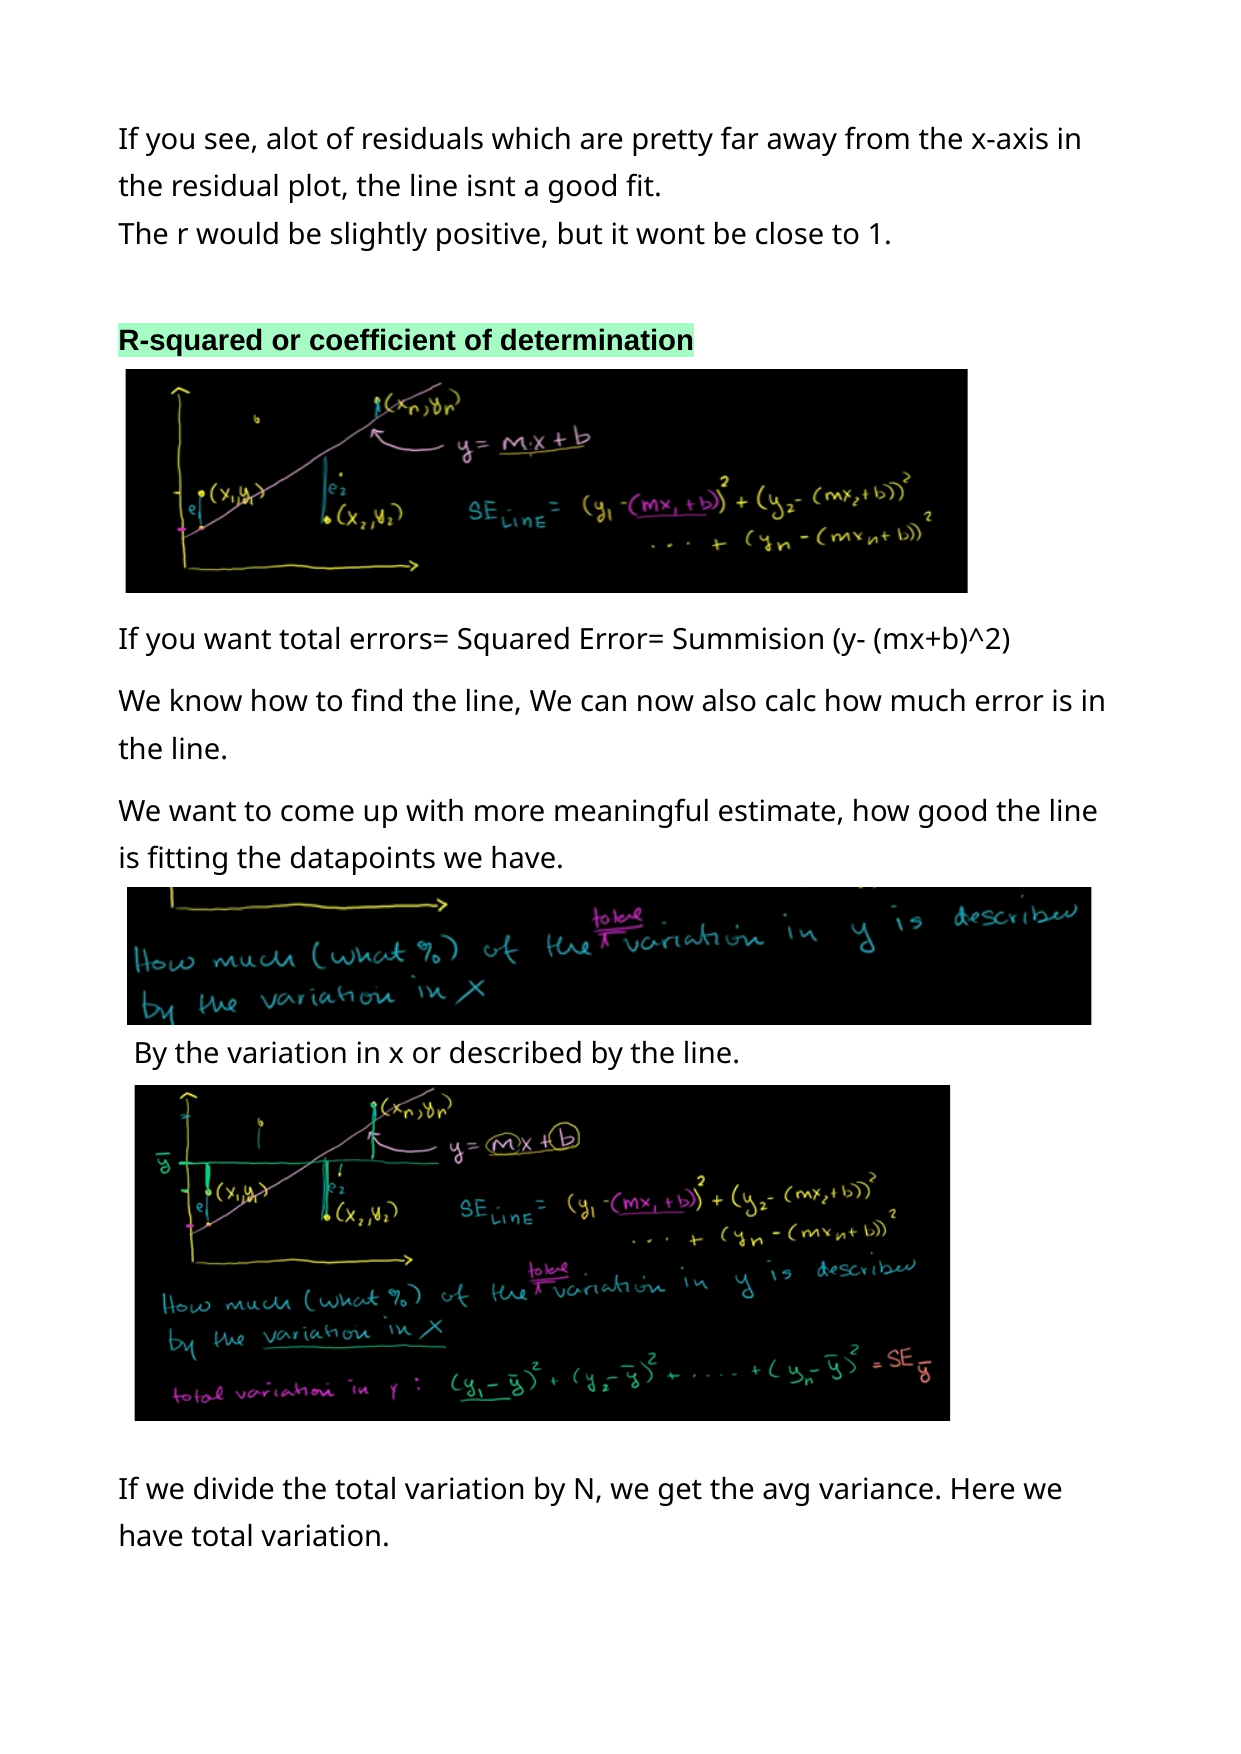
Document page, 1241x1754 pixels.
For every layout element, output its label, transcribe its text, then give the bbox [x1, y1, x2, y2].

picture [134, 1085, 951, 1421]
text If we divide the total variation by N, we get the avg variance. Here we have total variation. [118, 1468, 1122, 1555]
text We know how to find the line, We can now also calc how much error is in the line. [118, 680, 1122, 768]
picture [127, 887, 1092, 1025]
text If you see, alot of residuals which are pretty far away from the x-axis in the residual plot, the line isnt a good fit. [118, 118, 1122, 205]
picture [125, 369, 968, 593]
subtitle R-squared or coefficient of determination [694, 323, 1122, 357]
text If you want total errors= Squared Error= Summision (y- (mx+b)^2) [118, 618, 1122, 658]
text We want to come up with more meaningful estimate, how good the line is fitting the datapoints we have. [118, 790, 1122, 877]
text By the variation in x or described by the line. [118, 900, 1122, 1072]
text The r would be slightly positive, but it wont be close to 1. [118, 213, 1122, 253]
